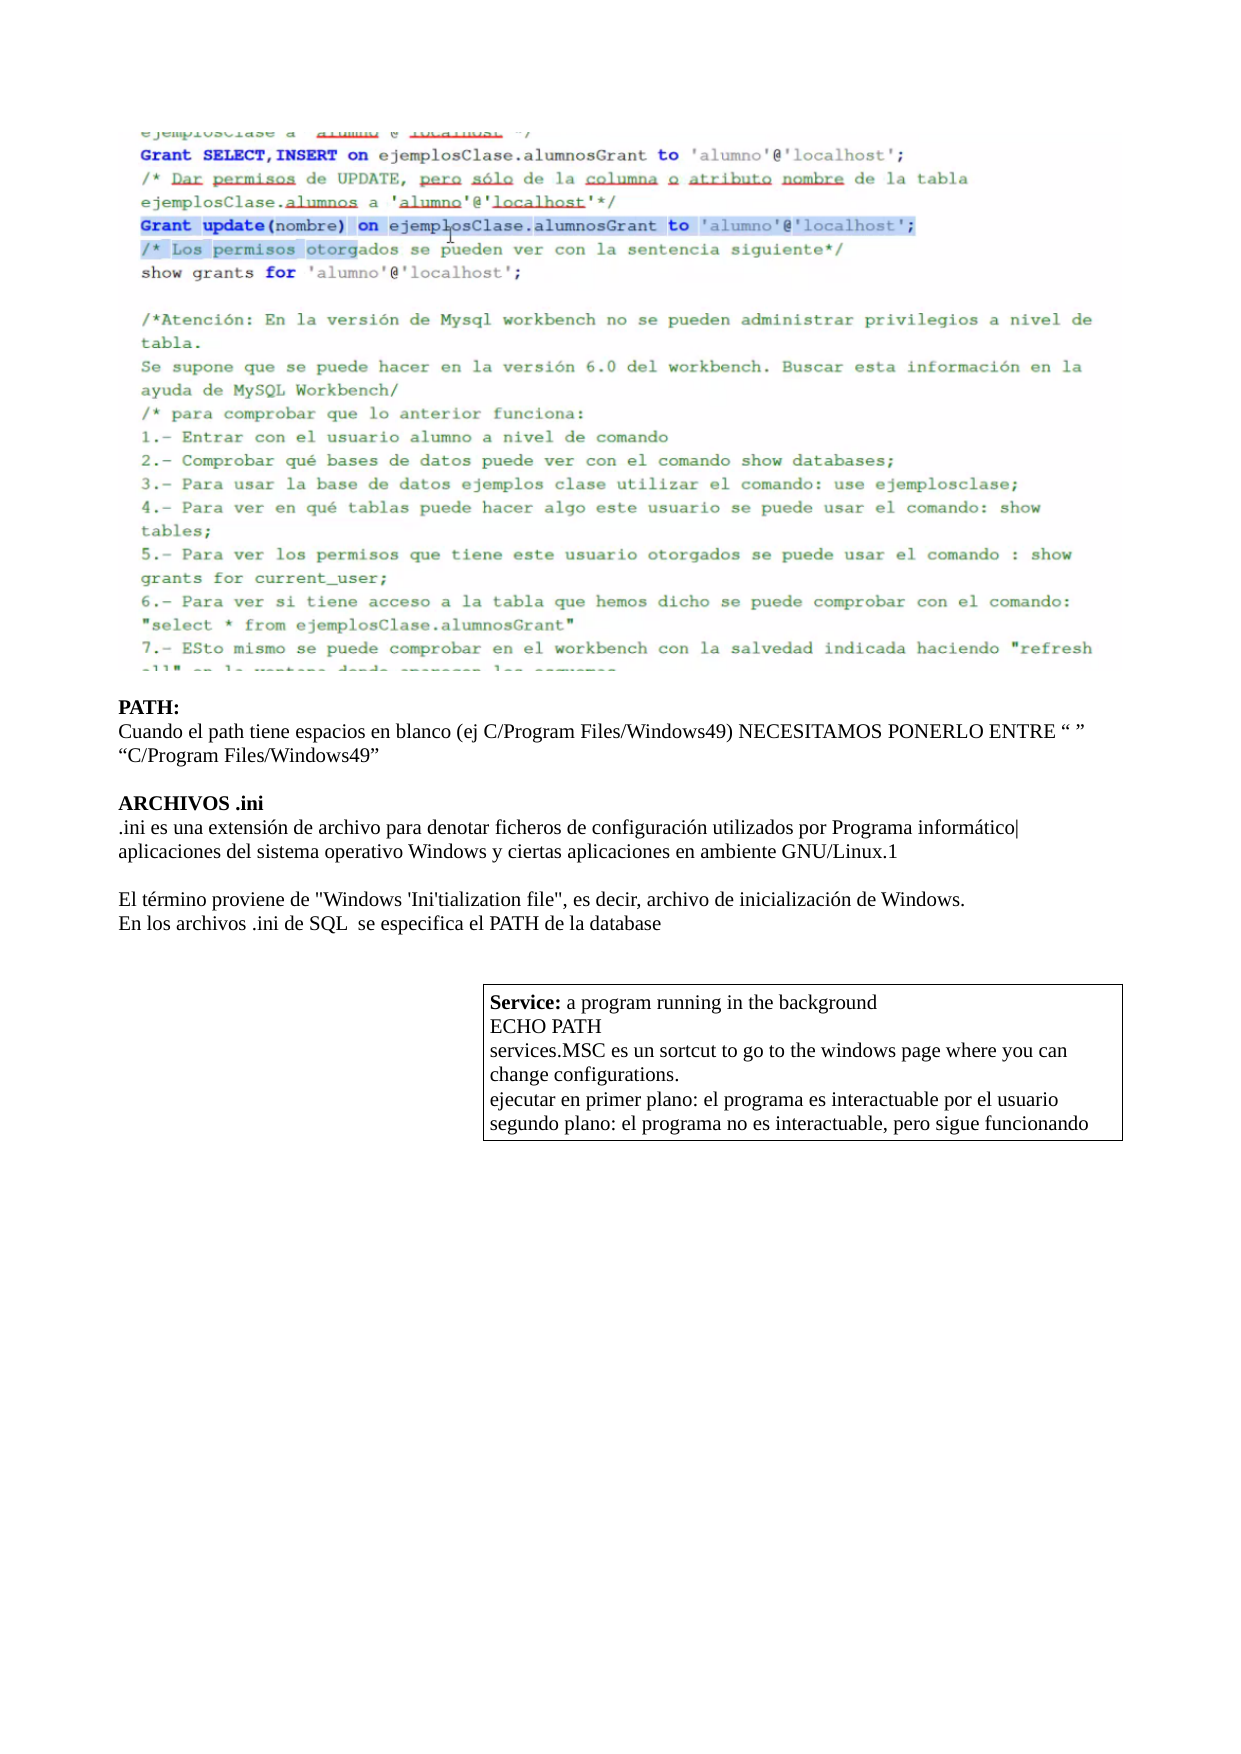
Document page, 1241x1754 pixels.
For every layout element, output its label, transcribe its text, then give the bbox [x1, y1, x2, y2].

table_header Service: a program running in the background ECHO PATH services.MSC es un sortcut to go to the windows page where you can change configurations. ejecutar en primer plano: el programa es interactuable por el usuario segundo plano: el programa no es interactuable, pero sigue funcionando [484, 985, 1122, 1140]
text .ini es una extensión de archivo para denotar ficheros de configuración utilizados por Programa informático|aplicaciones del sistema operativo Windows y ciertas aplicaciones en ambiente GNU/Linux.1​ [118, 815, 1122, 863]
text El término proviene de "Windows 'Ini'tialization file", es decir, archivo de inicialización de Windows. [118, 887, 1122, 911]
picture [118, 132, 1123, 671]
text “C/Program Files/Windows49” [118, 743, 1122, 767]
text En los archivos .ini de SQL se especifica el PATH de la database [118, 911, 1122, 935]
text PATH: [118, 695, 1122, 719]
text ARCHIVOS .ini [118, 791, 1122, 815]
text Cuando el path tiene espacios en blanco (ej C/Program Files/Windows49) NECESITAMOS PONERLO ENTRE “ ” [118, 719, 1122, 743]
